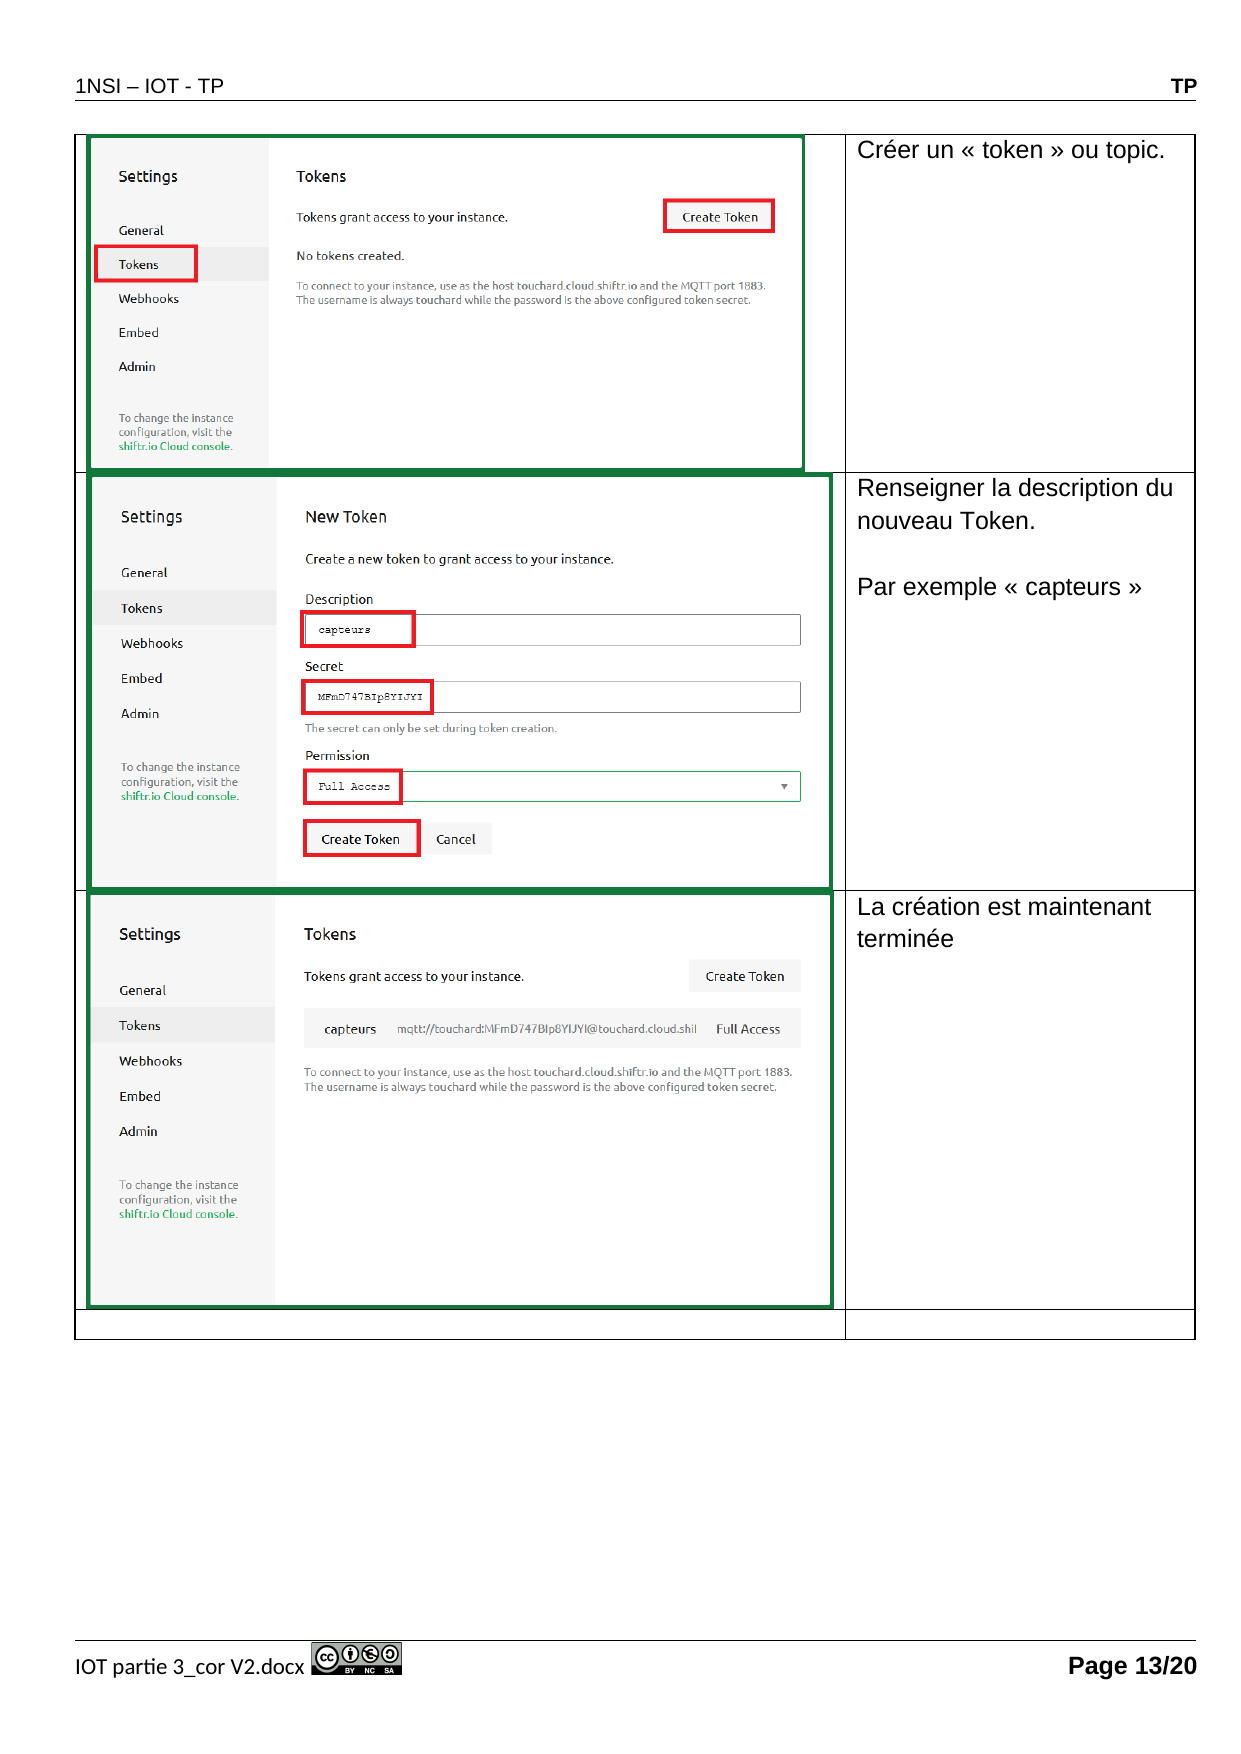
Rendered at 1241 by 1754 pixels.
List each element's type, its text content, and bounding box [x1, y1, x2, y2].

table_cell [76, 473, 86, 890]
table_cell [833, 473, 845, 890]
table_header [805, 135, 845, 472]
table_cell Renseigner la description du nouveau Token. Par exemple « capteurs » [846, 473, 1194, 890]
table_cell [76, 1310, 845, 1339]
table_header [76, 135, 86, 472]
table_cell La création est maintenant terminée [846, 891, 1194, 1309]
table_header Créer un « token » ou topic. [846, 135, 1194, 472]
table_cell [76, 891, 86, 1309]
table_cell [846, 1310, 1194, 1339]
picture [311, 1642, 402, 1675]
table_cell [834, 891, 845, 1309]
